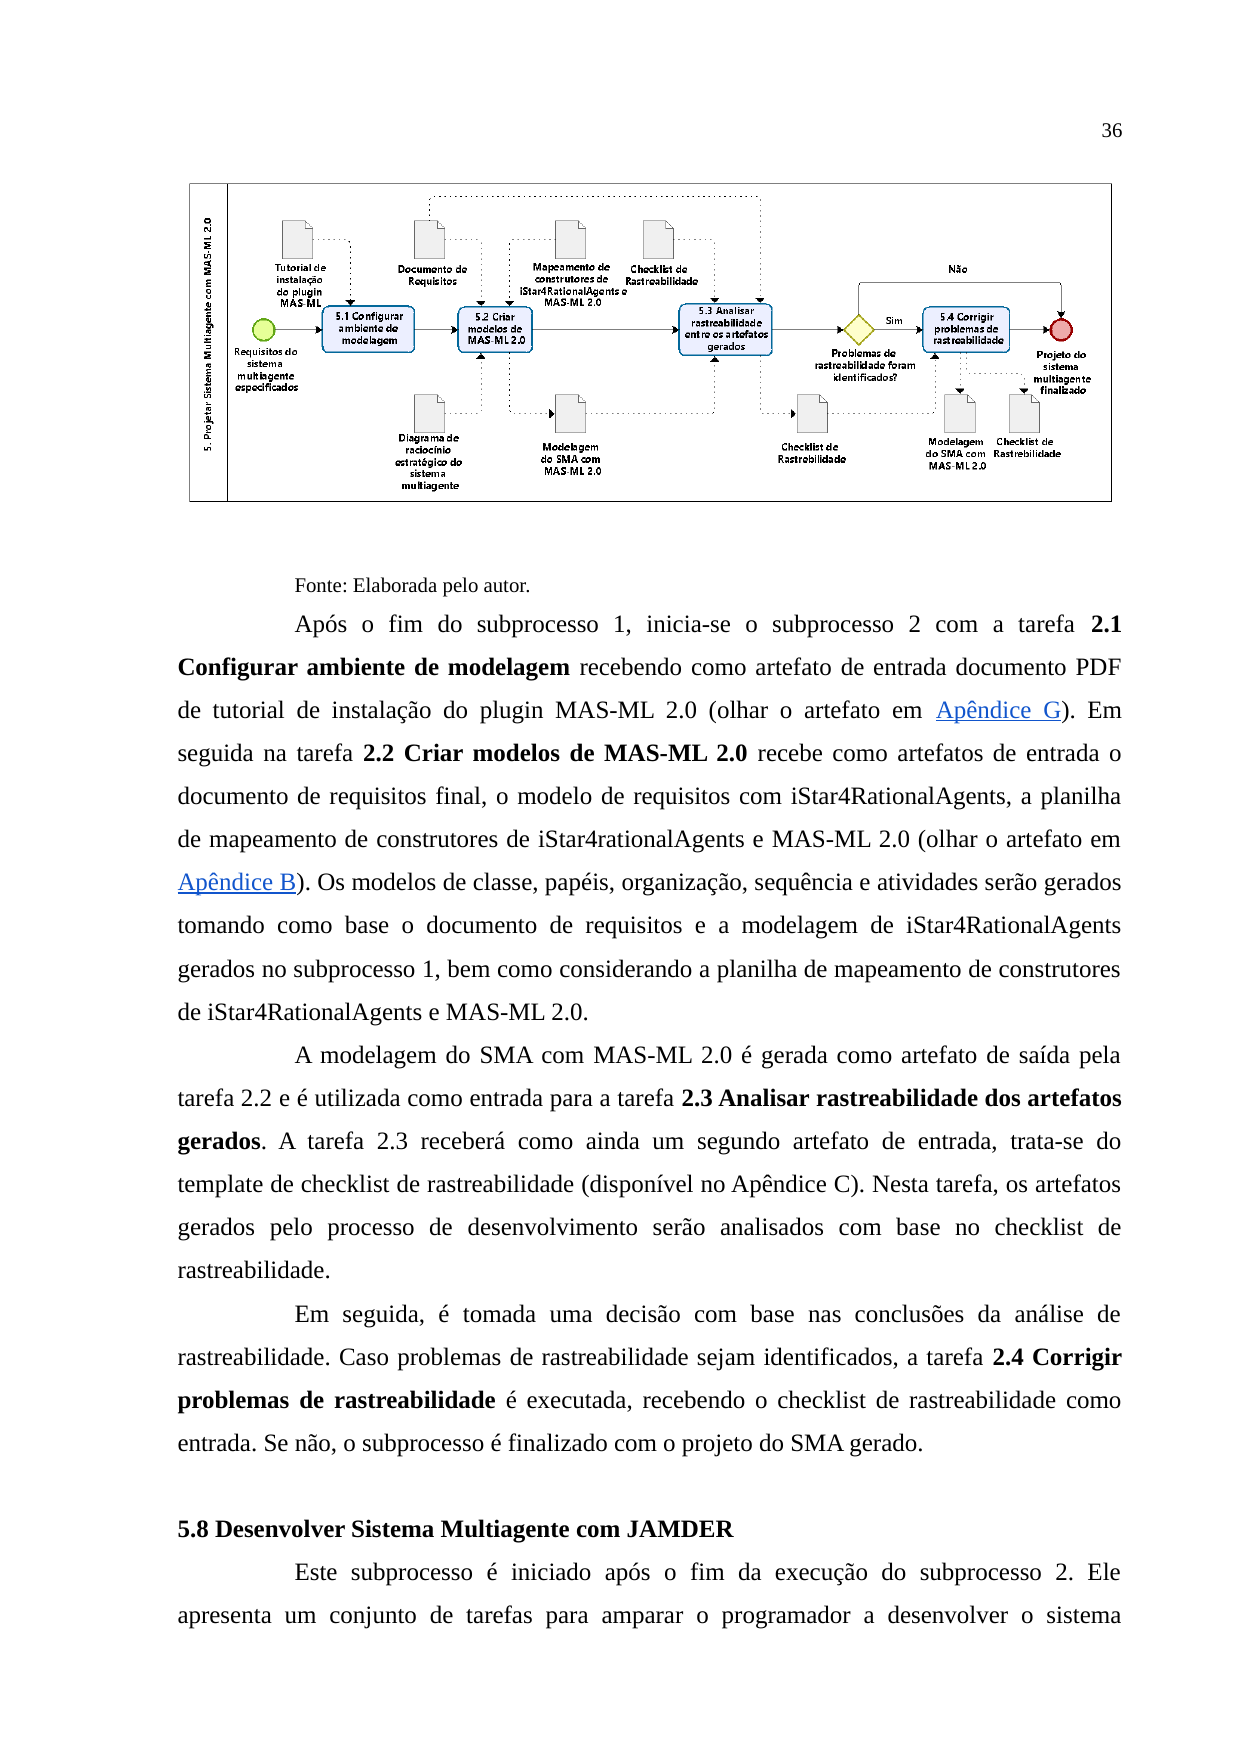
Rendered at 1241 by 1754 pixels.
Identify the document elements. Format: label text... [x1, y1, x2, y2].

text Fonte: Elaborada pelo autor. [177, 573, 1122, 597]
text A modelagem do SMA com MAS-ML 2.0 é gerada como artefato de saída pela tarefa 2.2 e é utilizada como entrada para a tarefa 2.3 Analisar rastreabilidade dos artefatos gerados. A tarefa 2.3 receberá como ainda um segundo artefato de entrada, trata-se do template de checklist de rastreabilidade (disponível no Apêndice C). Nesta tarefa, os artefatos gerados pelo processo de desenvolvimento serão analisados com base no checklist de rastreabilidade. [177, 1040, 1122, 1284]
text Em seguida, é tomada uma decisão com base nas conclusões da análise de rastreabilidade. Caso problemas de rastreabilidade sejam identificados, a tarefa 2.4 Corrigir problemas de rastreabilidade é executada, recebendo o checklist de rastreabilidade como entrada. Se não, o subprocesso é finalizado com o projeto do SMA gerado. [177, 1299, 1122, 1457]
text Este subprocesso é iniciado após o fim da execução do subprocesso 2. Ele apresenta um conjunto de tarefas para amparar o programador a desenvolver o sistema [177, 1557, 1122, 1629]
text 5.8 Desenvolver Sistema Multiagente com JAMDER [177, 1514, 1122, 1543]
text Após o fim do subprocesso 1, inicia-se o subprocesso 2 com a tarefa 2.1 Configurar ambiente de modelagem recebendo como artefato de entrada documento PDF de tutorial de instalação do plugin MAS-ML 2.0 (olhar o artefato em Apêndice G). Em seguida na tarefa 2.2 Criar modelos de MAS-ML 2.0 recebe como artefatos de entrada o documento de requisitos final, o modelo de requisitos com iStar4RationalAgents, a planilha de mapeamento de construtores de iStar4rationalAgents e MAS-ML 2.0 (olhar o artefato em Apêndice B). Os modelos de classe, papéis, organização, sequência e atividades serão gerados tomando como base o documento de requisitos e a modelagem de iStar4RationalAgents gerados no subprocesso 1, bem como considerando a planilha de mapeamento de construtores de iStar4RationalAgents e MAS-ML 2.0. [177, 609, 1122, 1026]
picture [177, 171, 1123, 516]
